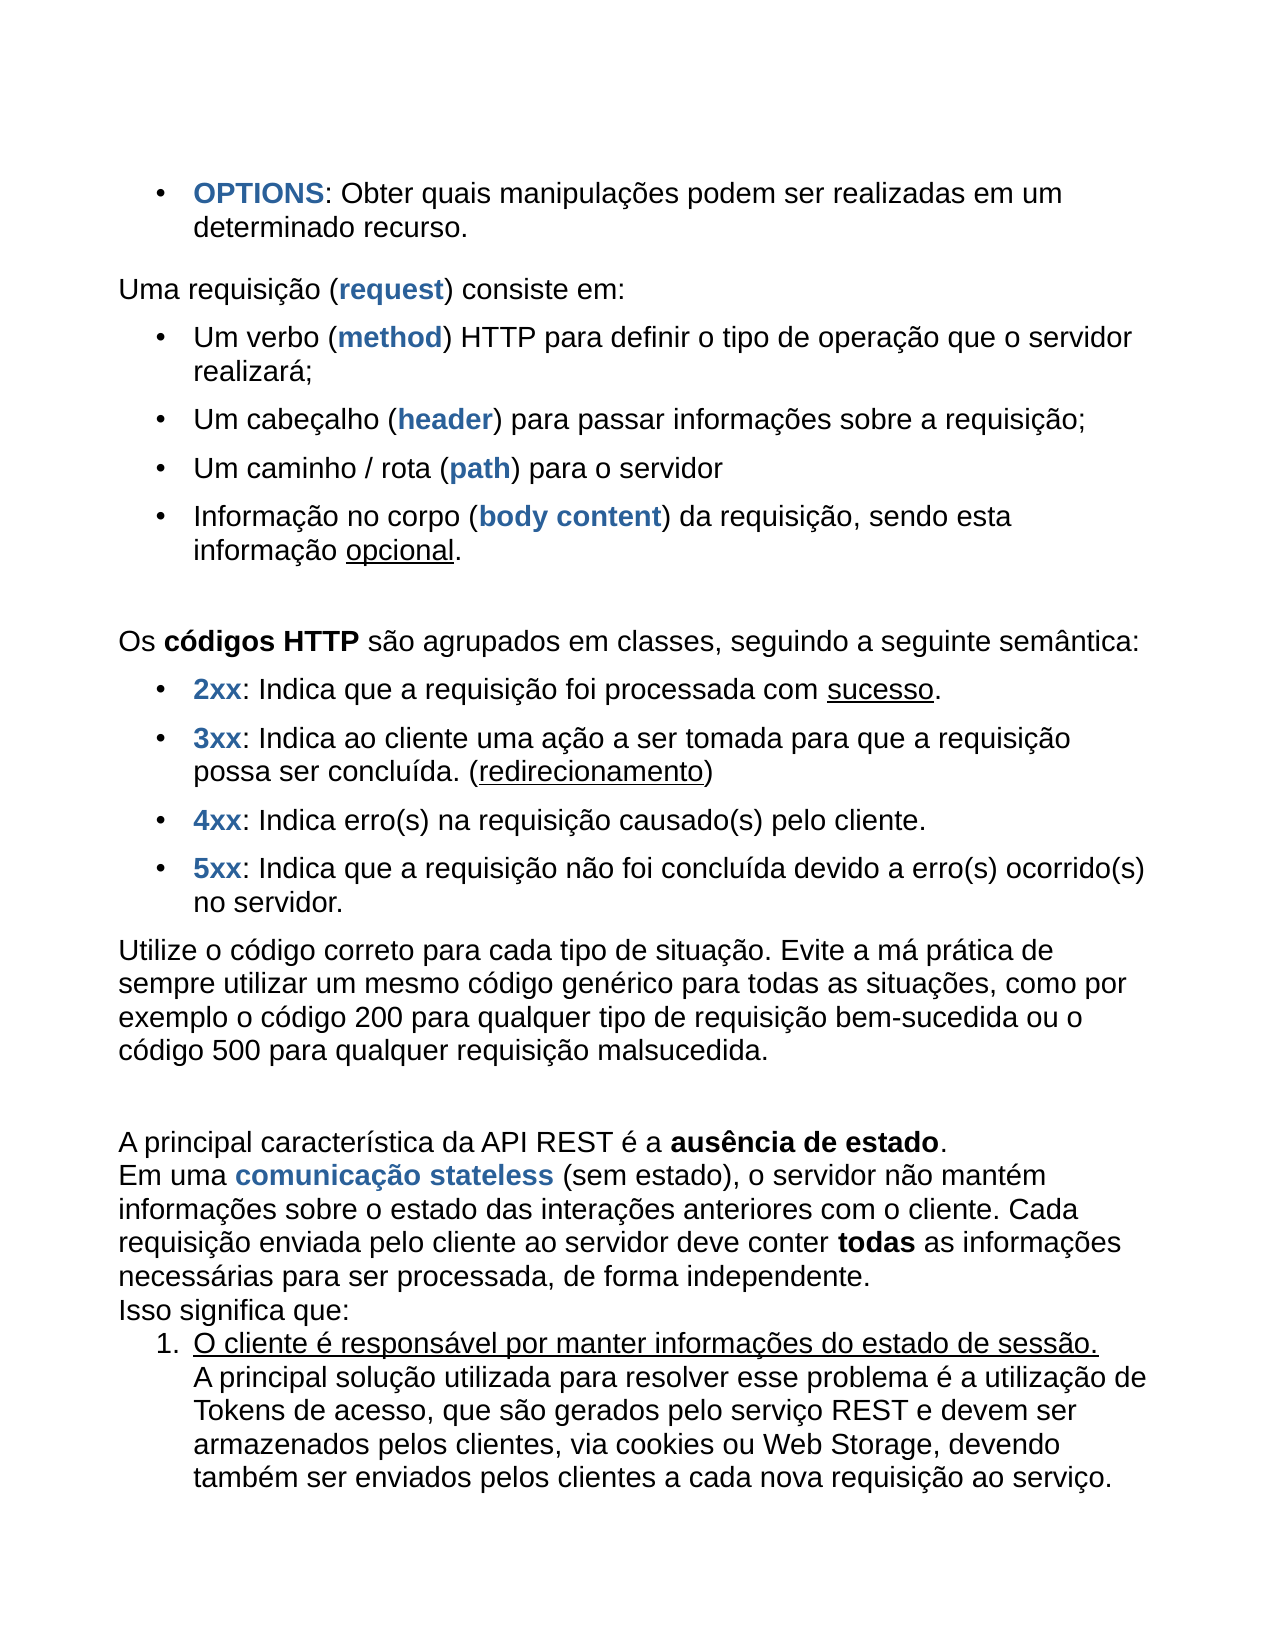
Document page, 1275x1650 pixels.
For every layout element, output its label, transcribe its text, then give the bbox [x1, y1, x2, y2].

list 2xx: Indica que a requisição foi processada com sucesso. [156, 672, 1157, 706]
text Utilize o código correto para cada tipo de situação. Evite a má prática de sempre utilizar um mesmo código genérico para todas as situações, como por exemplo o código 200 para qualquer tipo de requisição bem-sucedida ou o código 500 para qualquer requisição malsucedida. [118, 933, 1157, 1067]
subtitle OPTIONS: Obter quais manipulações podem ser realizadas em um determinado recurso. [156, 176, 1157, 244]
list 3xx: Indica ao cliente uma ação a ser tomada para que a requisição possa ser concluída. (redirecionamento) [156, 721, 1157, 788]
list Informação no corpo (body content) da requisição, sendo esta informação opcional. [156, 499, 1157, 566]
list Um caminho / rota (path) para o servidor [156, 451, 1157, 484]
list 4xx: Indica erro(s) na requisição causado(s) pelo cliente. [156, 803, 1157, 836]
text Uma requisição (request) consiste em: [118, 272, 1157, 306]
subtitle Em uma comunicação stateless (sem estado), o servidor não mantém informações sobre o estado das interações anteriores com o cliente. Cada requisição enviada pelo cliente ao servidor deve conter todas as informações necessárias para ser processada, de forma independente. [118, 1158, 1157, 1293]
list Um verbo (method) HTTP para definir o tipo de operação que o servidor realizará; [156, 321, 1157, 388]
list 5xx: Indica que a requisição não foi concluída devido a erro(s) ocorrido(s) no servidor. [156, 851, 1157, 918]
subtitle Isso significa que: [118, 1293, 1157, 1326]
list Um cabeçalho (header) para passar informações sobre a requisição; [156, 402, 1157, 436]
subtitle A principal característica da API REST é a ausência de estado. [118, 1125, 1157, 1158]
subtitle O cliente é responsável por manter informações do estado de sessão. A principal solução utilizada para resolver esse problema é a utilização de Tokens de acesso, que são gerados pelo serviço REST e devem ser armazenados pelos clientes, via cookies ou Web Storage, devendo também ser enviados pelos clientes a cada nova requisição ao serviço. [156, 1326, 1157, 1494]
text Os códigos HTTP são agrupados em classes, seguindo a seguinte semântica: [118, 624, 1157, 658]
